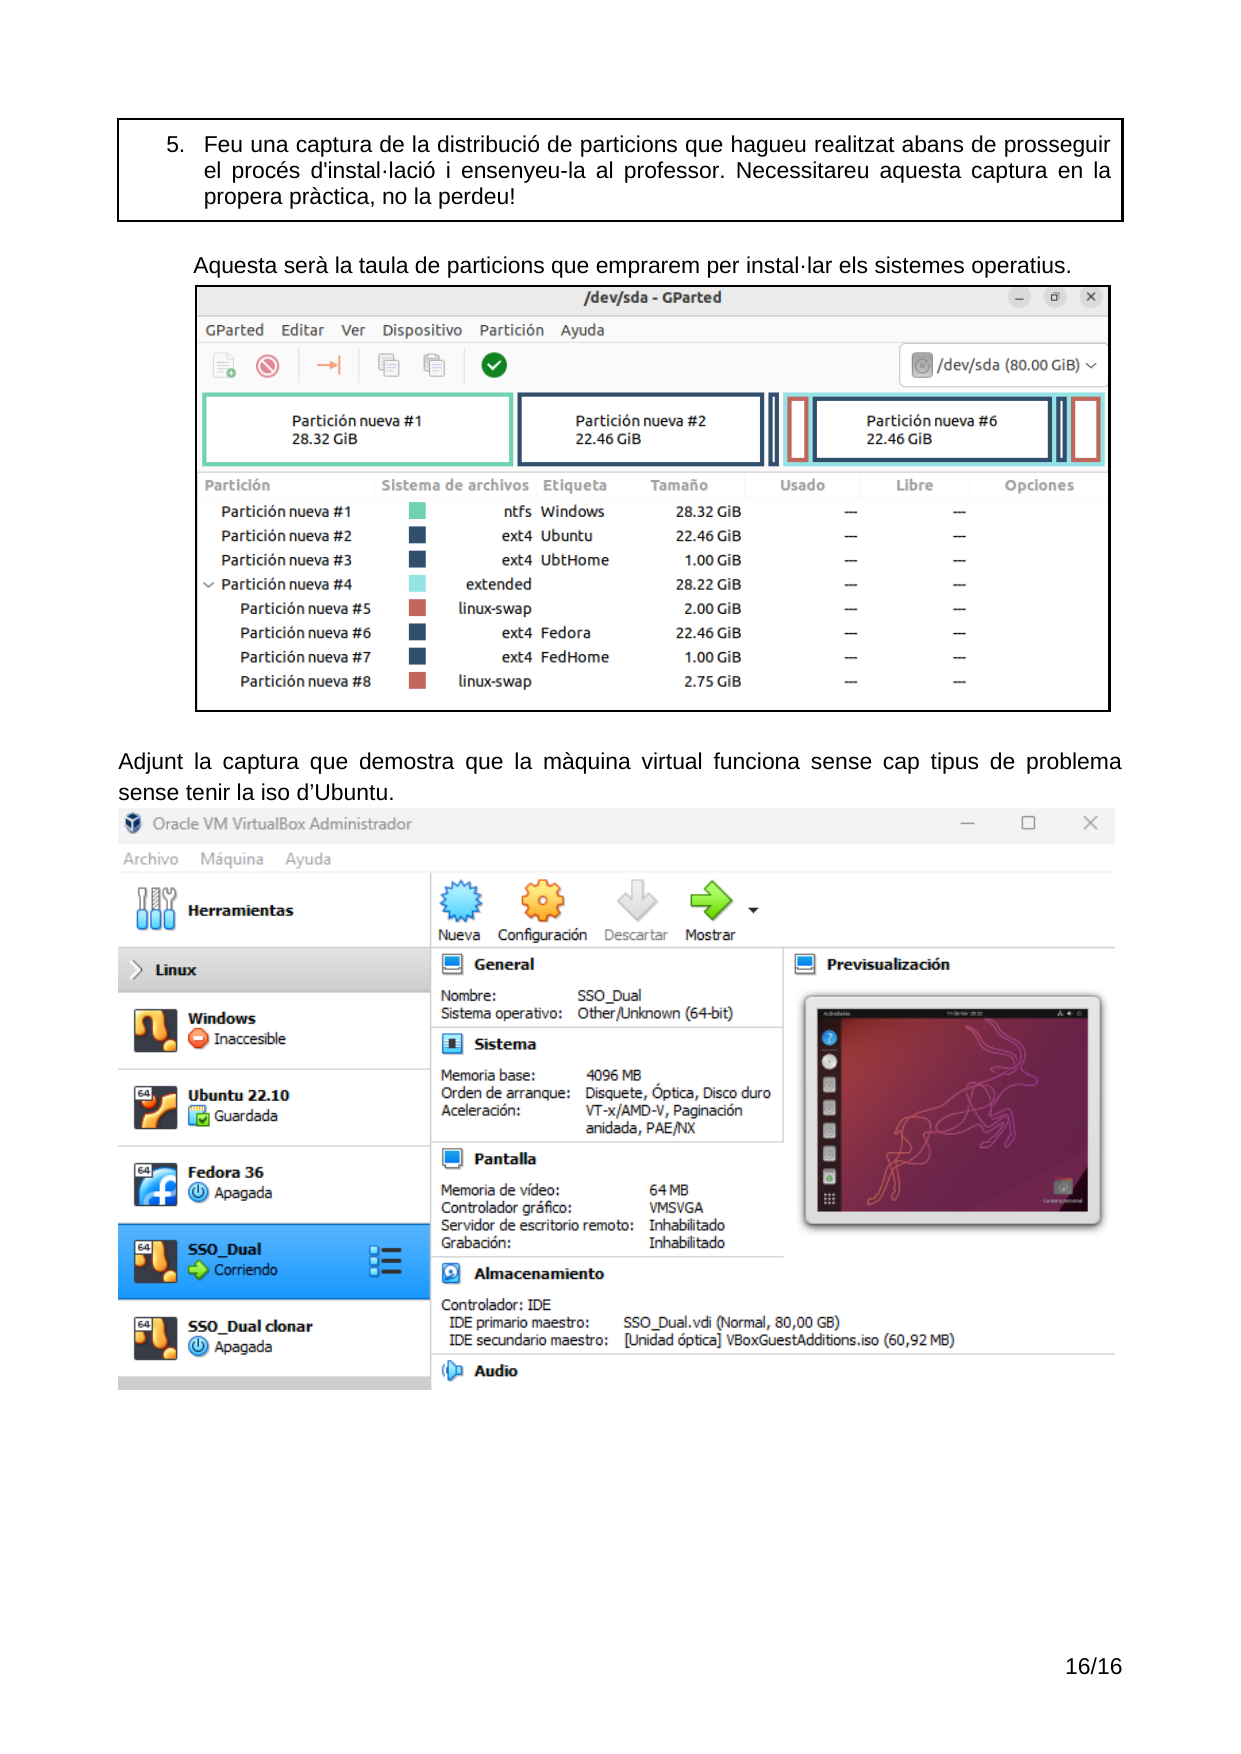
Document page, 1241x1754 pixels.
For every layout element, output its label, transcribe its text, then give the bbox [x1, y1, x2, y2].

table_header Feu una captura de la distribució de particions que hagueu realitzat abans de prosseguir el procés d'instal·lació i ensenyeu-la al professor. Necessitareu aquesta captura en la propera pràctica, no la perdeu! [119, 120, 1121, 220]
text Aquesta serà la taula de particions que emprarem per instal·lar els sistemes operatius. [193, 252, 1122, 279]
picture [197, 287, 1108, 710]
text Adjunt la captura que demostra que la màquina virtual funciona sense cap tipus de problema sense tenir la iso d’Ubuntu. [118, 748, 1122, 805]
picture [118, 808, 1115, 1390]
